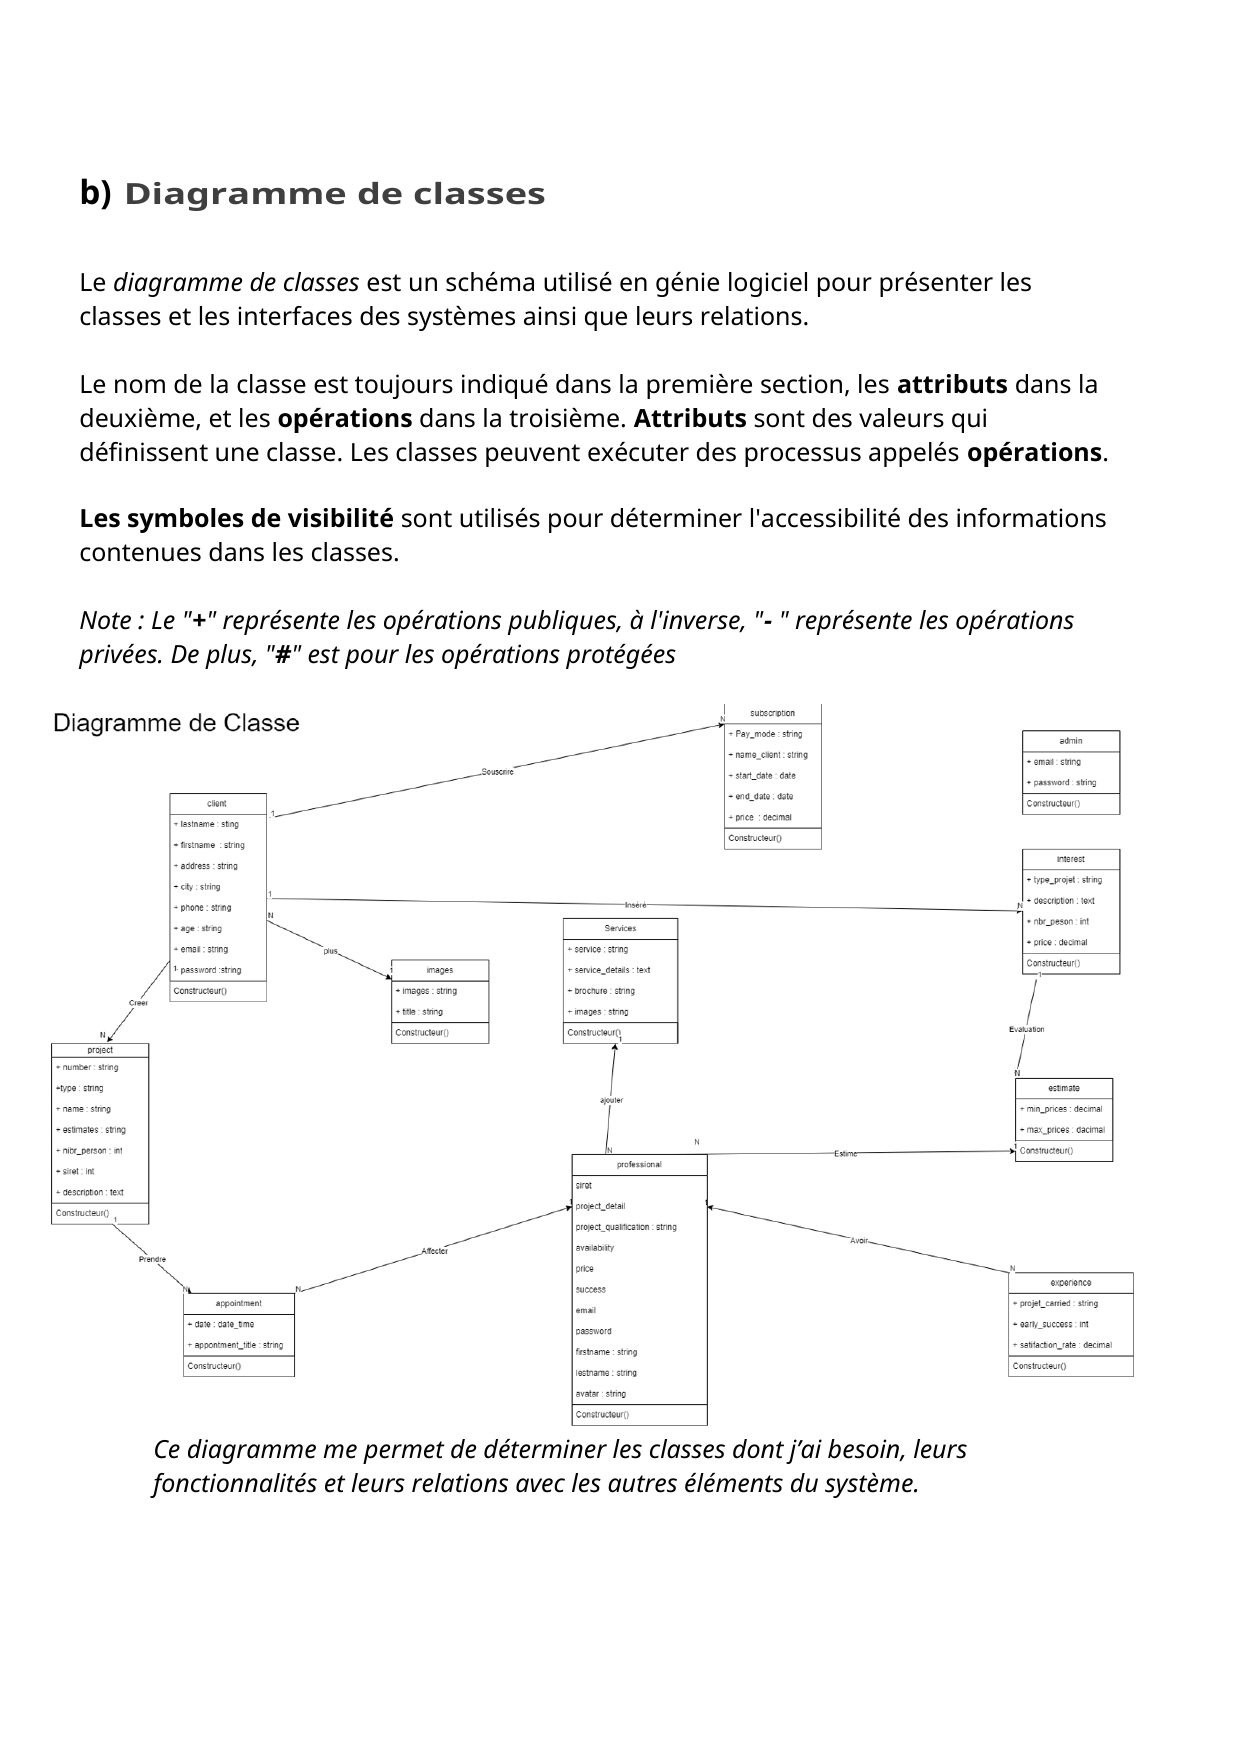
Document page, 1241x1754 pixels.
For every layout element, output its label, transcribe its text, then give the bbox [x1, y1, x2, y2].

text Le diagramme de classes est un schéma utilisé en génie logiciel pour présenter les classes et les interfaces des systèmes ainsi que leurs relations. [79, 265, 1121, 333]
list Diagramme de classes [79, 169, 1121, 214]
text Le nom de la classe est toujours indiqué dans la première section, les attributs dans la deuxième, et les opérations dans la troisième. Attributs sont des valeurs qui définissent une classe. Les classes peuvent exécuter des processus appelés opérations. [79, 367, 1121, 469]
text Note : Le "+" représente les opérations publiques, à l'inverse, "- " représente les opérations privées. De plus, "#" est pour les opérations protégées [79, 602, 1121, 671]
text Ce diagramme me permet de déterminer les classes dont j’ai besoin, leurs fonctionnalités et leurs relations avec les autres éléments du système. [153, 1432, 1121, 1499]
text Les symboles de visibilité sont utilisés pour déterminer l'accessibilité des informations contenues dans les classes. [79, 500, 1121, 568]
